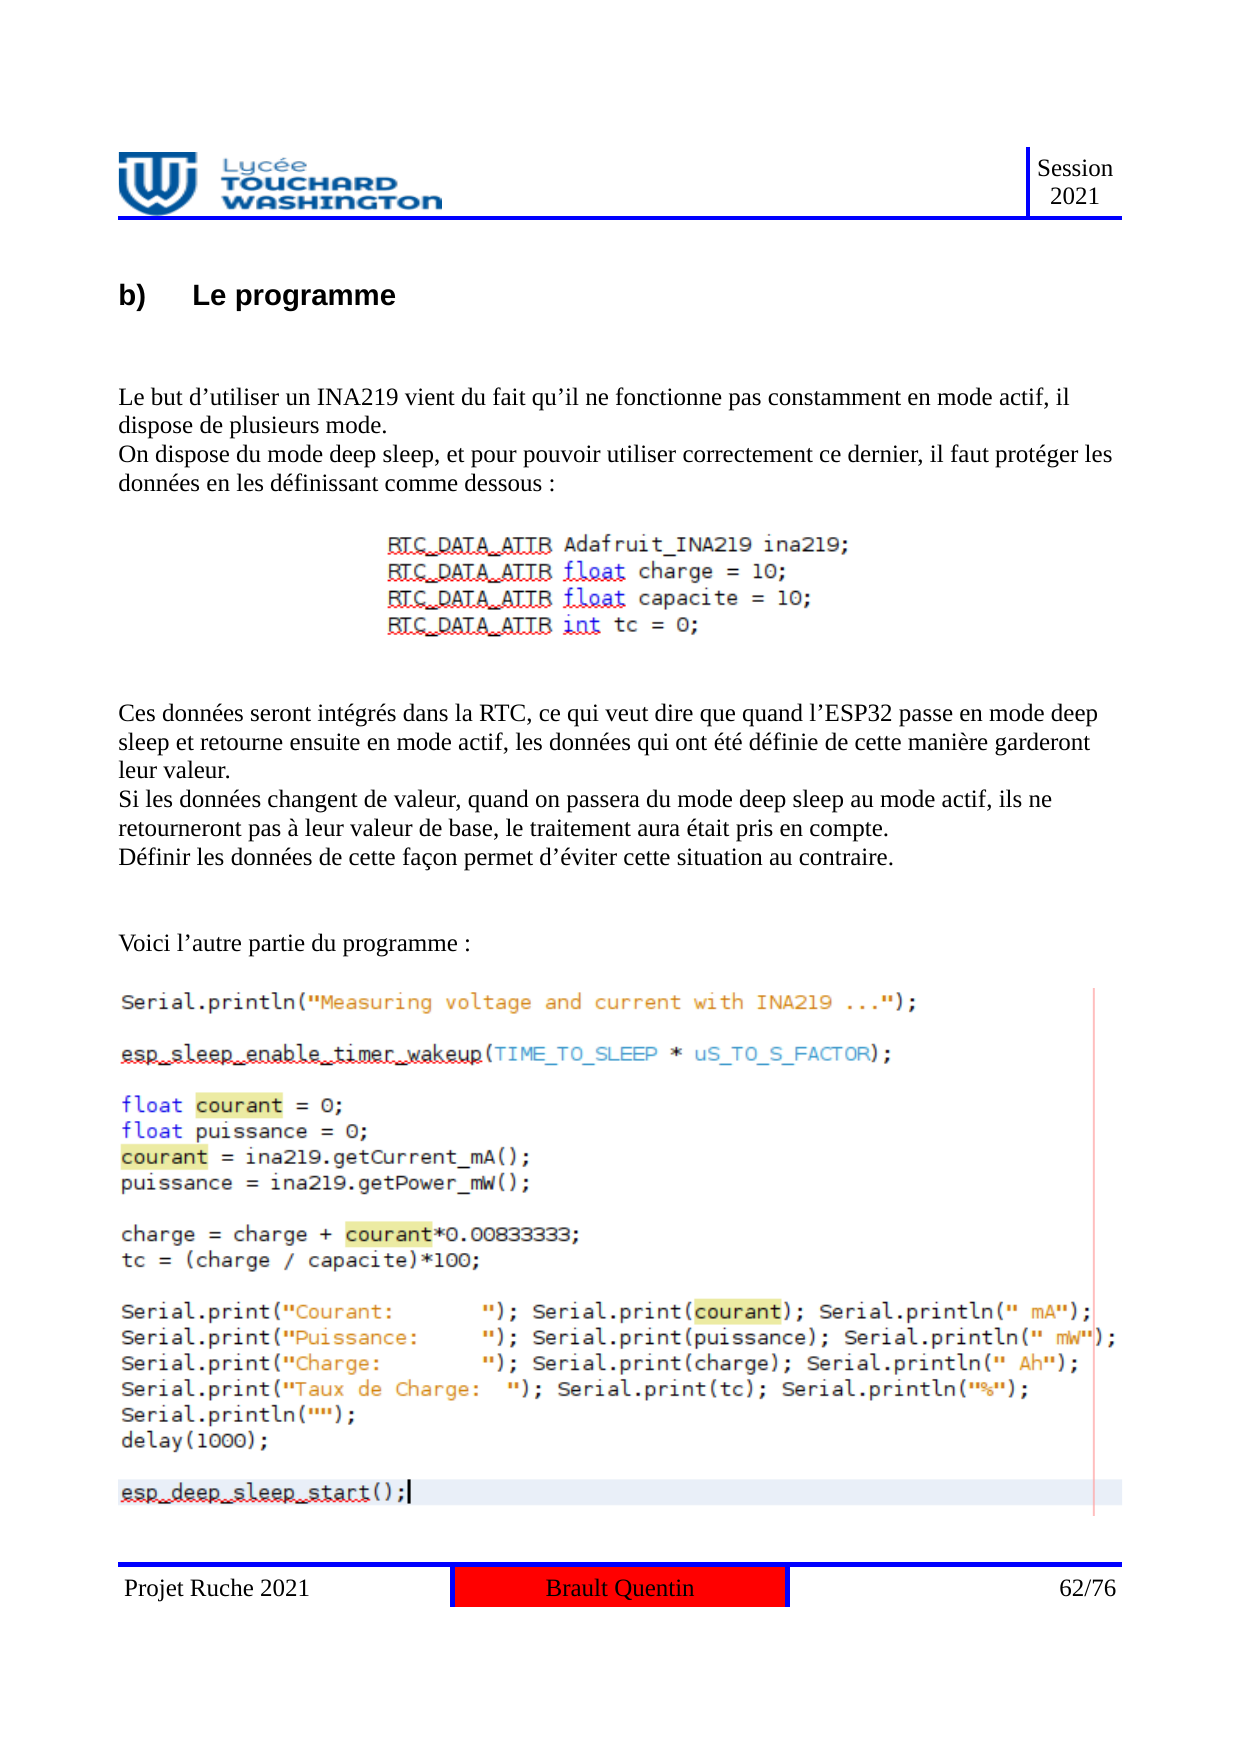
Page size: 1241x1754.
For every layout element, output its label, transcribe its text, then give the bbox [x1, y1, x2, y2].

text Le but d’utiliser un INA219 vient du fait qu’il ne fonctionne pas constamment en mode actif, il dispose de plusieurs mode. On dispose du mode deep sleep, et pour pouvoir utiliser correctement ce dernier, il faut protéger les données en les définissant comme dessous : [118, 382, 1122, 497]
text Voici l’autre partie du programme : [118, 928, 1122, 957]
picture [118, 152, 442, 216]
picture [118, 988, 1123, 1516]
subtitle Le programme [118, 278, 1122, 312]
text Ces données seront intégrés dans la RTC, ce qui veut dire que quand l’ESP32 passe en mode deep sleep et retourne ensuite en mode actif, les données qui ont été définie de cette manière garderont leur valeur. Si les données changent de valeur, quand on passera du mode deep sleep au mode actif, ils ne retourneront pas à leur valeur de base, le traitement aura était pris en compte. [118, 698, 1122, 842]
picture [377, 525, 864, 646]
text Définir les données de cette façon permet d’éviter cette situation au contraire. [118, 842, 1122, 870]
